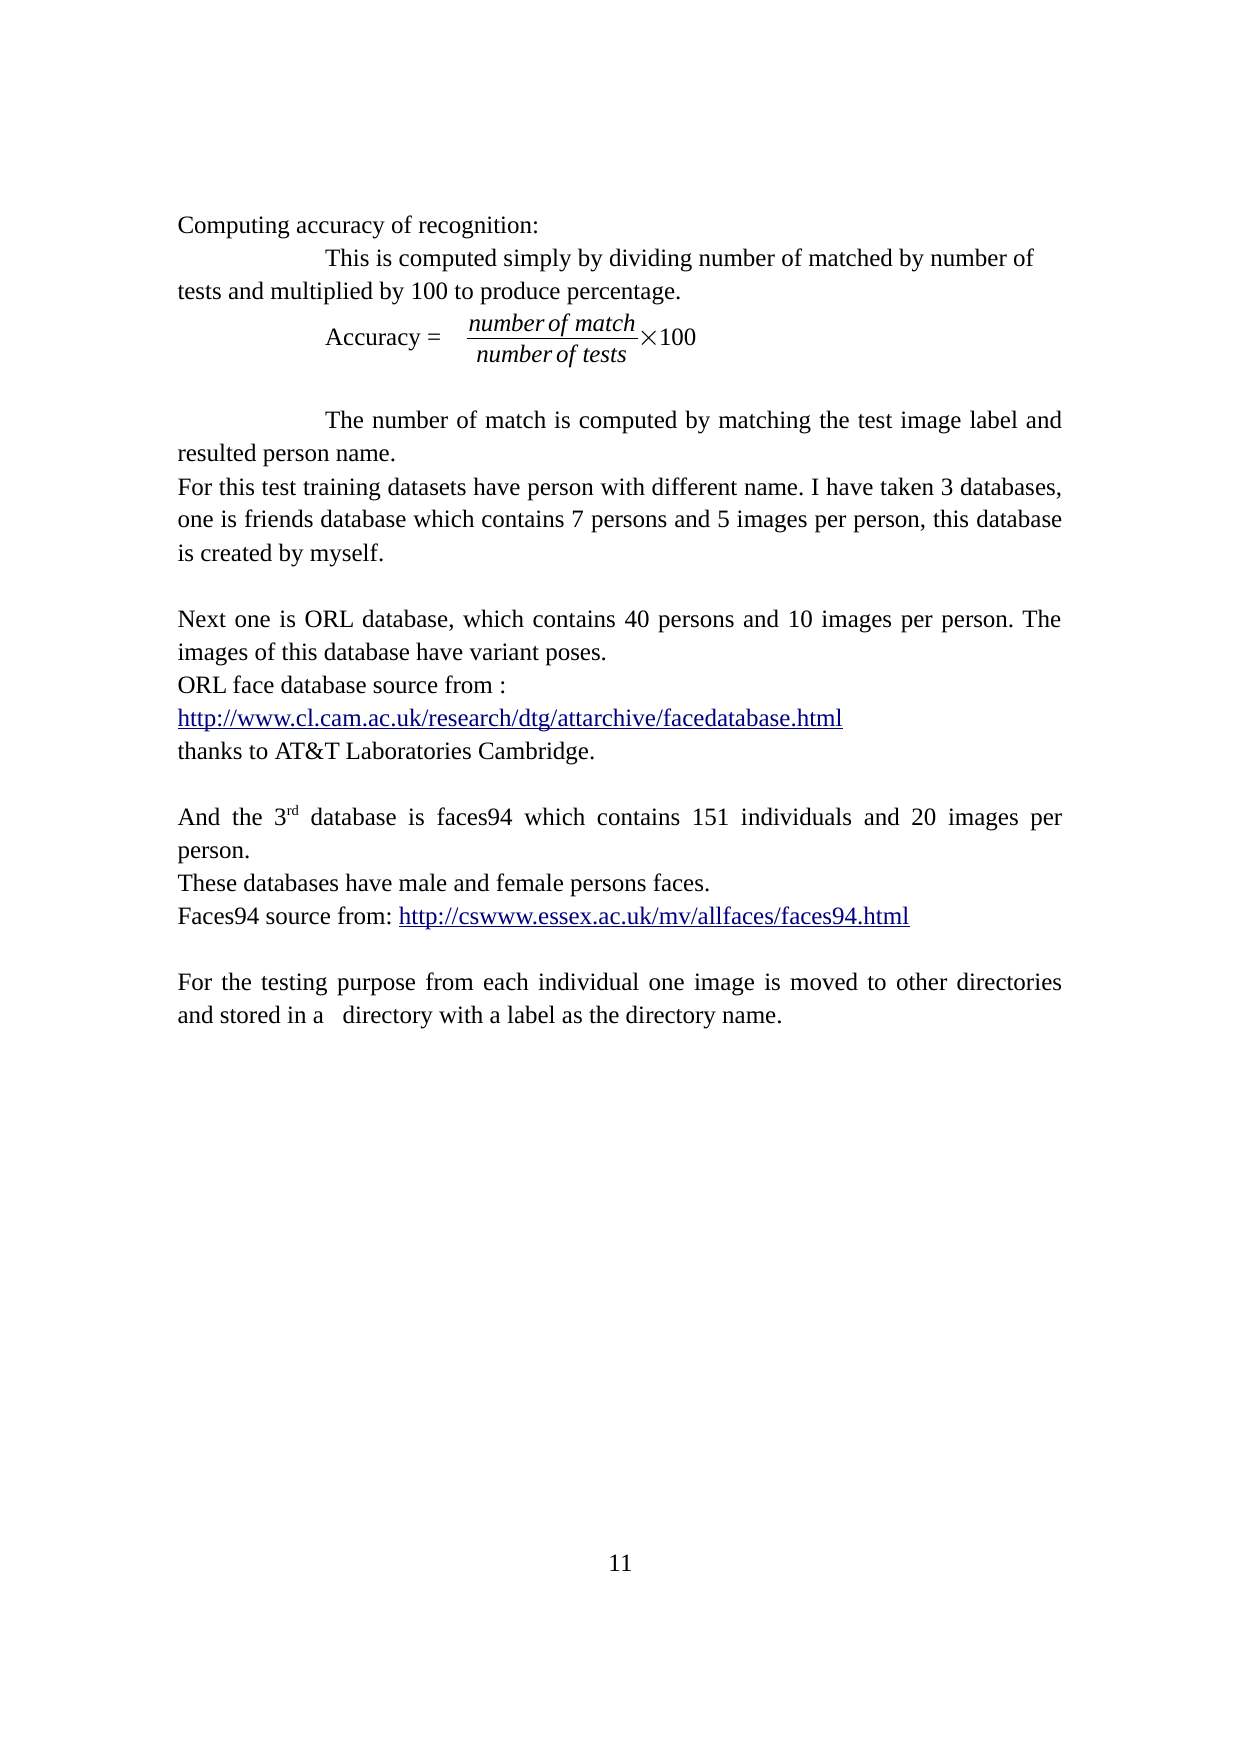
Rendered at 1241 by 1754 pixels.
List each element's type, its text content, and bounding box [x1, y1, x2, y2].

text This is computed simply by dividing number of matched by number of tests and multiplied by 100 to produce percentage. [177, 243, 1063, 305]
text Faces94 source from: http://cswww.essex.ac.uk/mv/allfaces/faces94.html [177, 901, 1063, 929]
text These databases have male and female persons faces. [177, 868, 1063, 897]
text Next one is ORL database, which contains 40 persons and 10 images per person. The images of this database have variant poses. [177, 604, 1063, 665]
text thanks to AT&T Laboratories Cambridge. [177, 736, 1063, 764]
text Computing accuracy of recognition: [177, 210, 1063, 239]
text For this test training datasets have person with different name. I have taken 3 databases, one is friends database which contains 7 persons and 5 images per person, this database is created by myself. [177, 472, 1063, 566]
text For the testing purpose from each individual one image is moved to other directories and stored in a directory with a label as the directory name. [177, 967, 1063, 1029]
text The number of match is computed by matching the test image label and resulted person name. [177, 406, 1063, 467]
text ORL face database source from : http://www.cl.cam.ac.uk/research/dtg/attarchive/facedatabase.html [177, 670, 1063, 731]
text Accuracy = [177, 309, 1063, 368]
text And the 3rd database is faces94 which contains 151 individuals and 20 images per person. [177, 802, 1063, 863]
